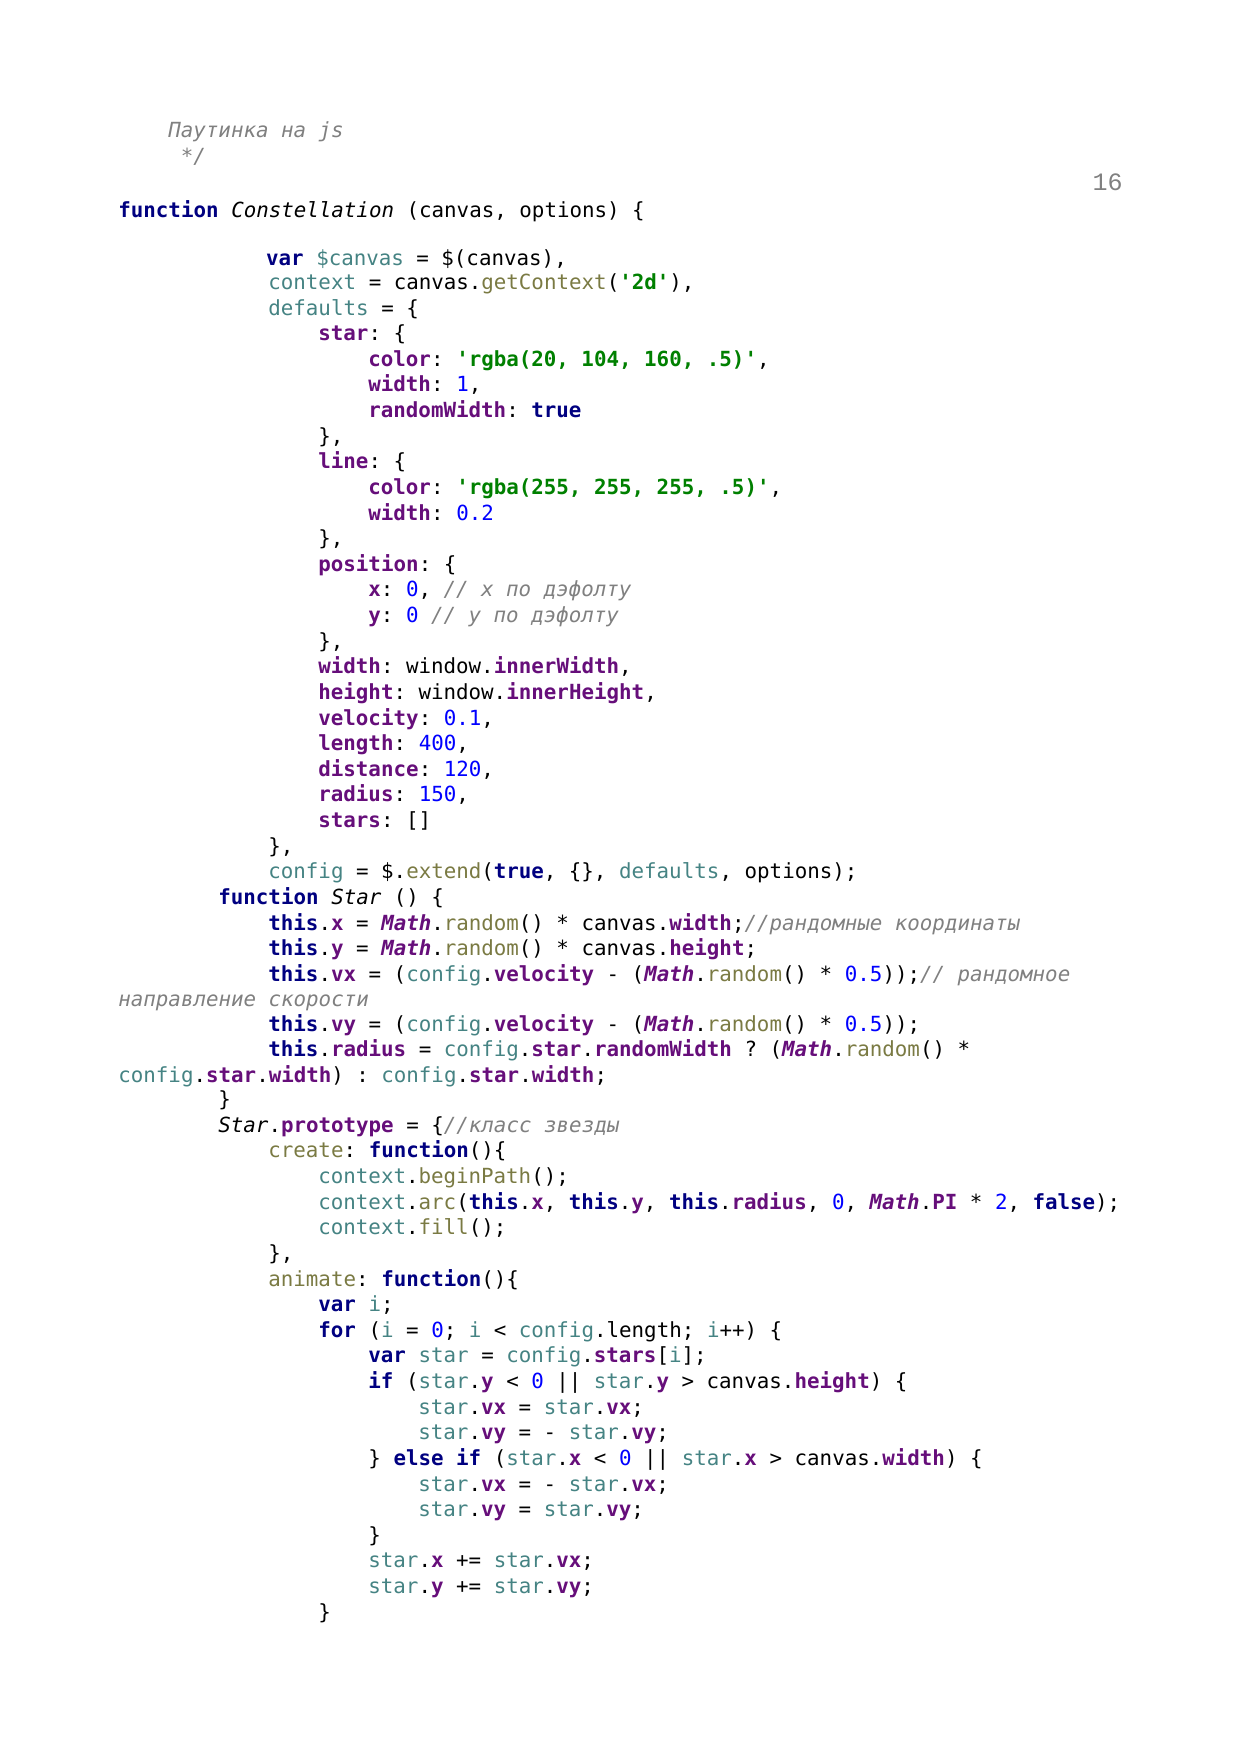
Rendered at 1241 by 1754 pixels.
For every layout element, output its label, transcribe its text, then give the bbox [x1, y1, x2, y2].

text this.vy = (config.velocity - (Math.random() * 0.5)); [118, 1012, 1122, 1037]
text Паутинка на js [118, 118, 1122, 144]
text config = $.extend(true, {}, defaults, options); [118, 859, 1122, 885]
text star.vx = - star.vx; [118, 1472, 1122, 1497]
text animate: function(){ [118, 1267, 1122, 1292]
text defaults = { [118, 296, 1122, 321]
text Star.prototype = {//класс звезды [118, 1113, 1122, 1138]
text context.beginPath(); [118, 1164, 1122, 1190]
text for (i = 0; i < config.length; i++) { [118, 1318, 1122, 1343]
text star.y += star.vy; [118, 1574, 1122, 1600]
text length: 400, [118, 731, 1122, 757]
text distance: 120, [118, 757, 1122, 782]
text line: { [118, 449, 1122, 475]
text star.vy = - star.vy; [118, 1420, 1122, 1446]
text stars: [] [118, 808, 1122, 834]
text width: window.innerWidth, [118, 654, 1122, 680]
text } [118, 1600, 1122, 1625]
text context.fill(); [118, 1215, 1122, 1241]
text color: 'rgba(255, 255, 255, .5)', [118, 475, 1122, 501]
text star.vy = star.vy; [118, 1497, 1122, 1523]
text y: 0 // y по дэфолту [118, 603, 1122, 629]
text context.arc(this.x, this.y, this.radius, 0, Math.PI * 2, false); [118, 1190, 1122, 1215]
text function Star () { [118, 885, 1122, 911]
text } [118, 1087, 1122, 1113]
text } else if (star.x < 0 || star.x > canvas.width) { [118, 1446, 1122, 1472]
text width: 1, [118, 372, 1122, 398]
text }, [118, 1241, 1122, 1267]
text color: 'rgba(20, 104, 160, .5)', [118, 347, 1122, 372]
text }, [118, 526, 1122, 552]
text star.x += star.vx; [118, 1548, 1122, 1574]
text var i; [118, 1292, 1122, 1318]
text }, [118, 629, 1122, 654]
text var star = config.stars[i]; [118, 1343, 1122, 1369]
text }, [118, 834, 1122, 859]
text this.vx = (config.velocity - (Math.random() * 0.5));// рандомное направление скорости [118, 962, 1122, 1012]
text if (star.y < 0 || star.y > canvas.height) { [118, 1369, 1122, 1395]
text randomWidth: true [118, 398, 1122, 424]
text star.vx = star.vx; [118, 1395, 1122, 1420]
text height: window.innerHeight, [118, 680, 1122, 706]
text }, [118, 424, 1122, 449]
text } [118, 1523, 1122, 1548]
text var $canvas = $(canvas), [118, 246, 1122, 270]
text star: { [118, 321, 1122, 347]
text this.y = Math.random() * canvas.height; [118, 936, 1122, 962]
text width: 0.2 [118, 501, 1122, 526]
text x: 0, // x по дэфолту [118, 577, 1122, 603]
text this.x = Math.random() * canvas.width;//рандомные координаты [118, 911, 1122, 936]
text */ [118, 144, 1122, 169]
text radius: 150, [118, 782, 1122, 808]
text velocity: 0.1, [118, 706, 1122, 731]
text create: function(){ [118, 1138, 1122, 1164]
text context = canvas.getContext('2d'), [118, 270, 1122, 296]
text position: { [118, 552, 1122, 577]
text 15 [118, 169, 1122, 198]
text function Constellation (canvas, options) { [118, 198, 1122, 222]
text this.radius = config.star.randomWidth ? (Math.random() * config.star.width) : config.star.width; [118, 1037, 1122, 1087]
